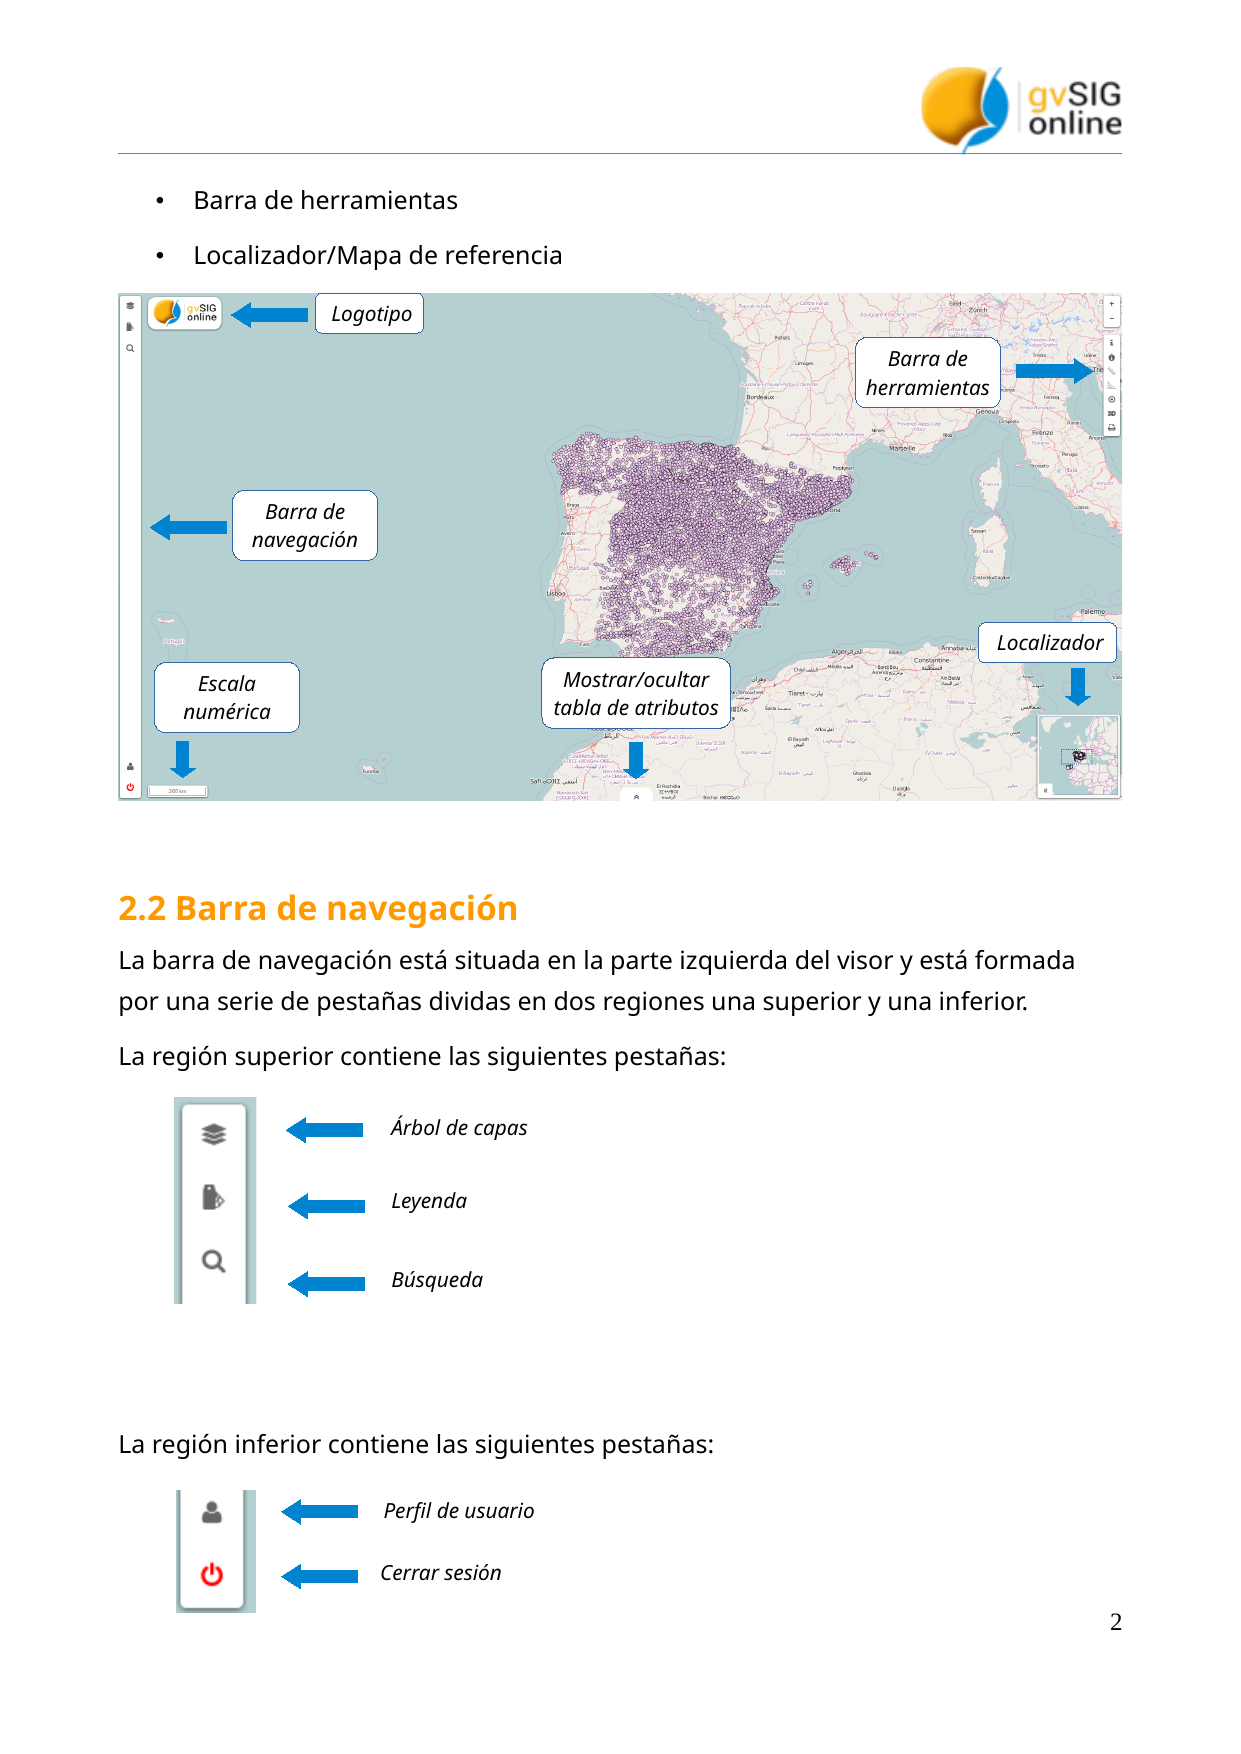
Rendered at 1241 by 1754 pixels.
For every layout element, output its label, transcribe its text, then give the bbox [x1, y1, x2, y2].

picture [118, 293, 1123, 801]
list Localizador/Mapa de referencia [156, 238, 1122, 272]
text La barra de navegación está situada en la parte izquierda del visor y está formada por una serie de pestañas dividas en dos regiones una superior y una inferior. [118, 942, 1122, 1017]
text La región inferior contiene las siguientes pestañas: [118, 1426, 1122, 1461]
picture [921, 67, 1122, 155]
text La región superior contiene las siguientes pestañas: [118, 1038, 1122, 1073]
subtitle 2.2 Barra de navegación [118, 884, 1122, 930]
picture [173, 1097, 257, 1304]
picture [176, 1490, 256, 1613]
list Barra de herramientas [156, 182, 1122, 216]
